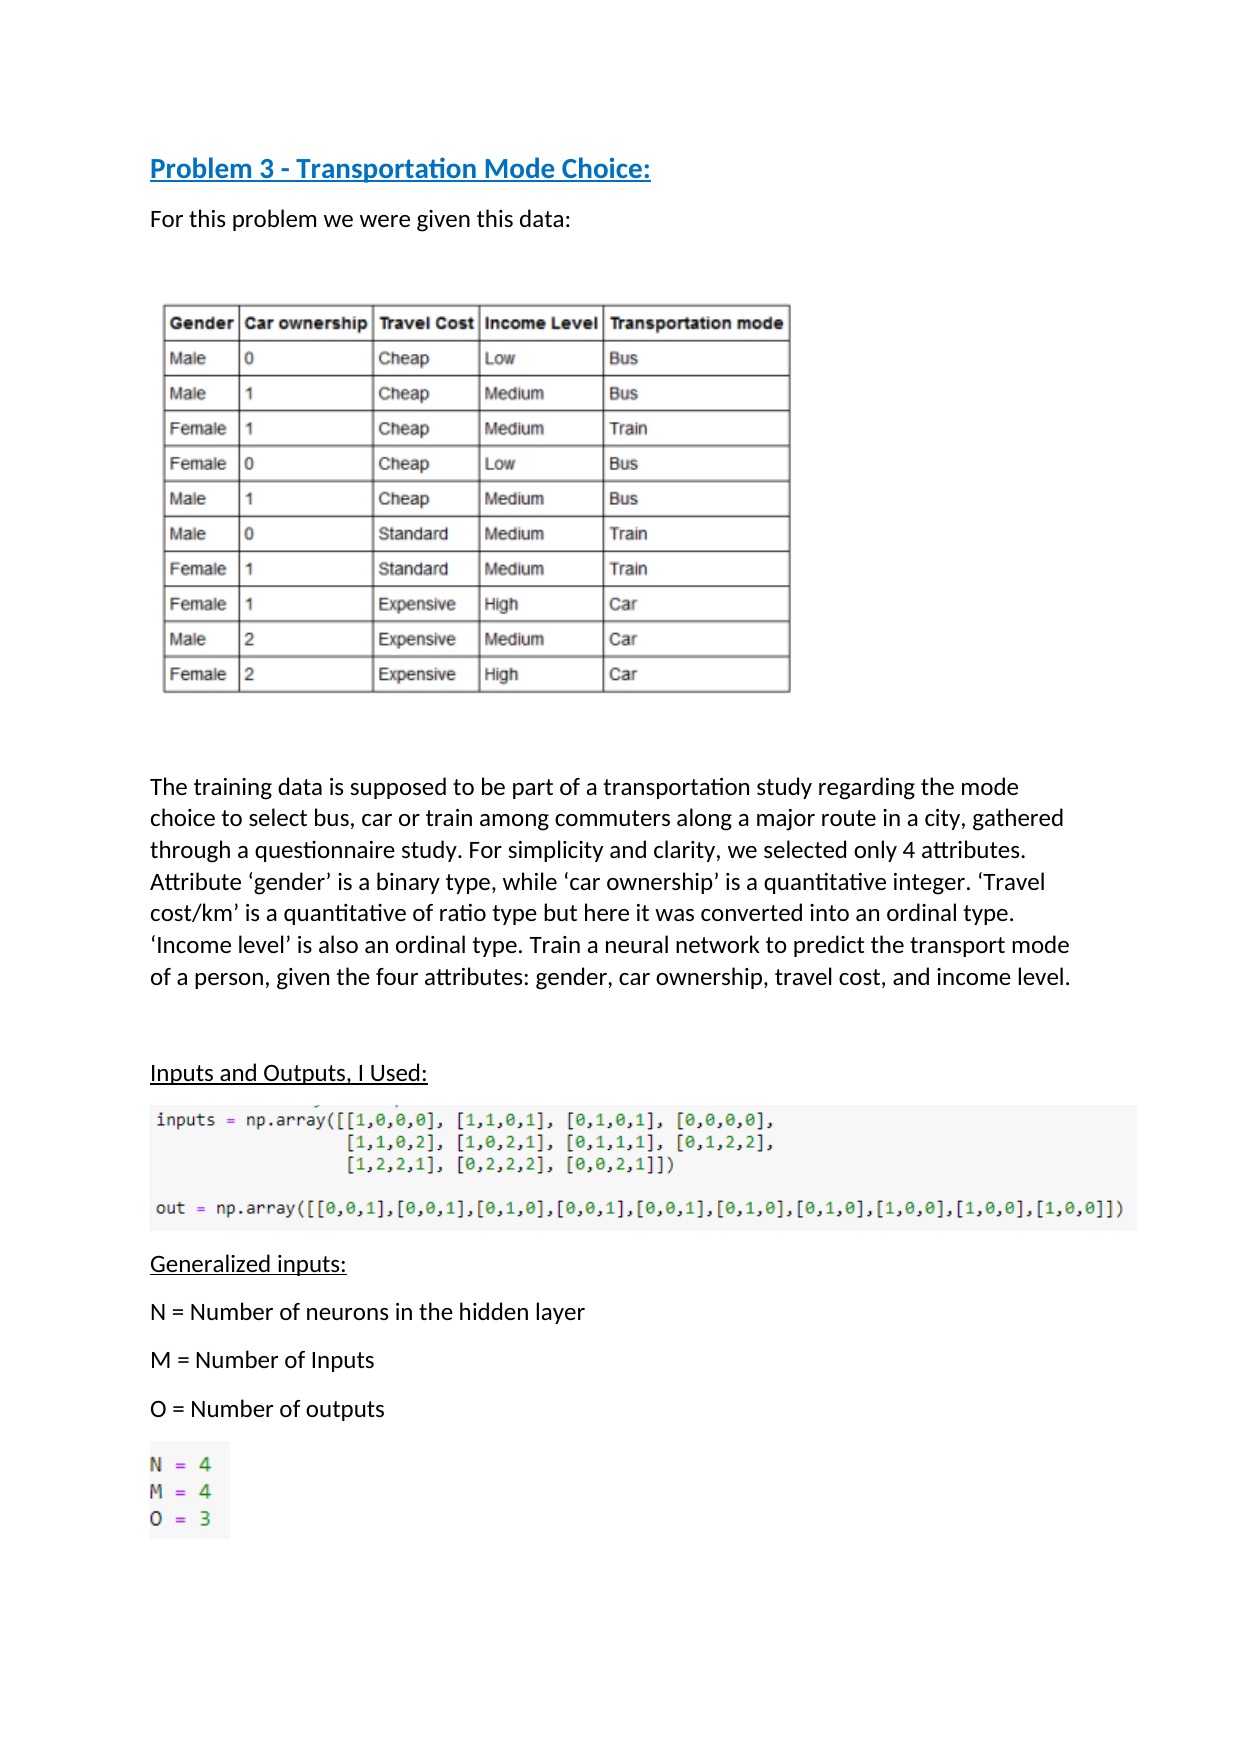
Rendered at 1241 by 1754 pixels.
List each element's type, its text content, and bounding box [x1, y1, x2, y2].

text Problem 3 - Transportation Mode Choice: [150, 150, 1090, 186]
text Inputs and Outputs, I Used: [150, 1057, 1090, 1088]
text M = Number of Inputs [150, 1344, 1090, 1375]
text O = Number of outputs [150, 1393, 1090, 1423]
text N = Number of neurons in the hidden layer [150, 1296, 1090, 1327]
text For this problem we were given this data: [150, 204, 1090, 234]
text The training data is supposed to be part of a transportation study regarding the mode choice to select bus, car or train among commuters along a major route in a city, gathered through a questionnaire study. For simplicity and clarity, we selected only 4 attributes. Attribute ‘gender’ is a binary type, while ‘car ownership’ is a quantitative integer. ‘Travel cost/km’ is a quantitative of ratio type but here it was converted into an ordinal type. ‘Income level’ is also an ordinal type. Train a neural network to predict the transport mode of a person, given the four attributes: gender, car ownership, travel cost, and income level. [150, 771, 1090, 991]
text Generalized inputs: [150, 1248, 1090, 1278]
